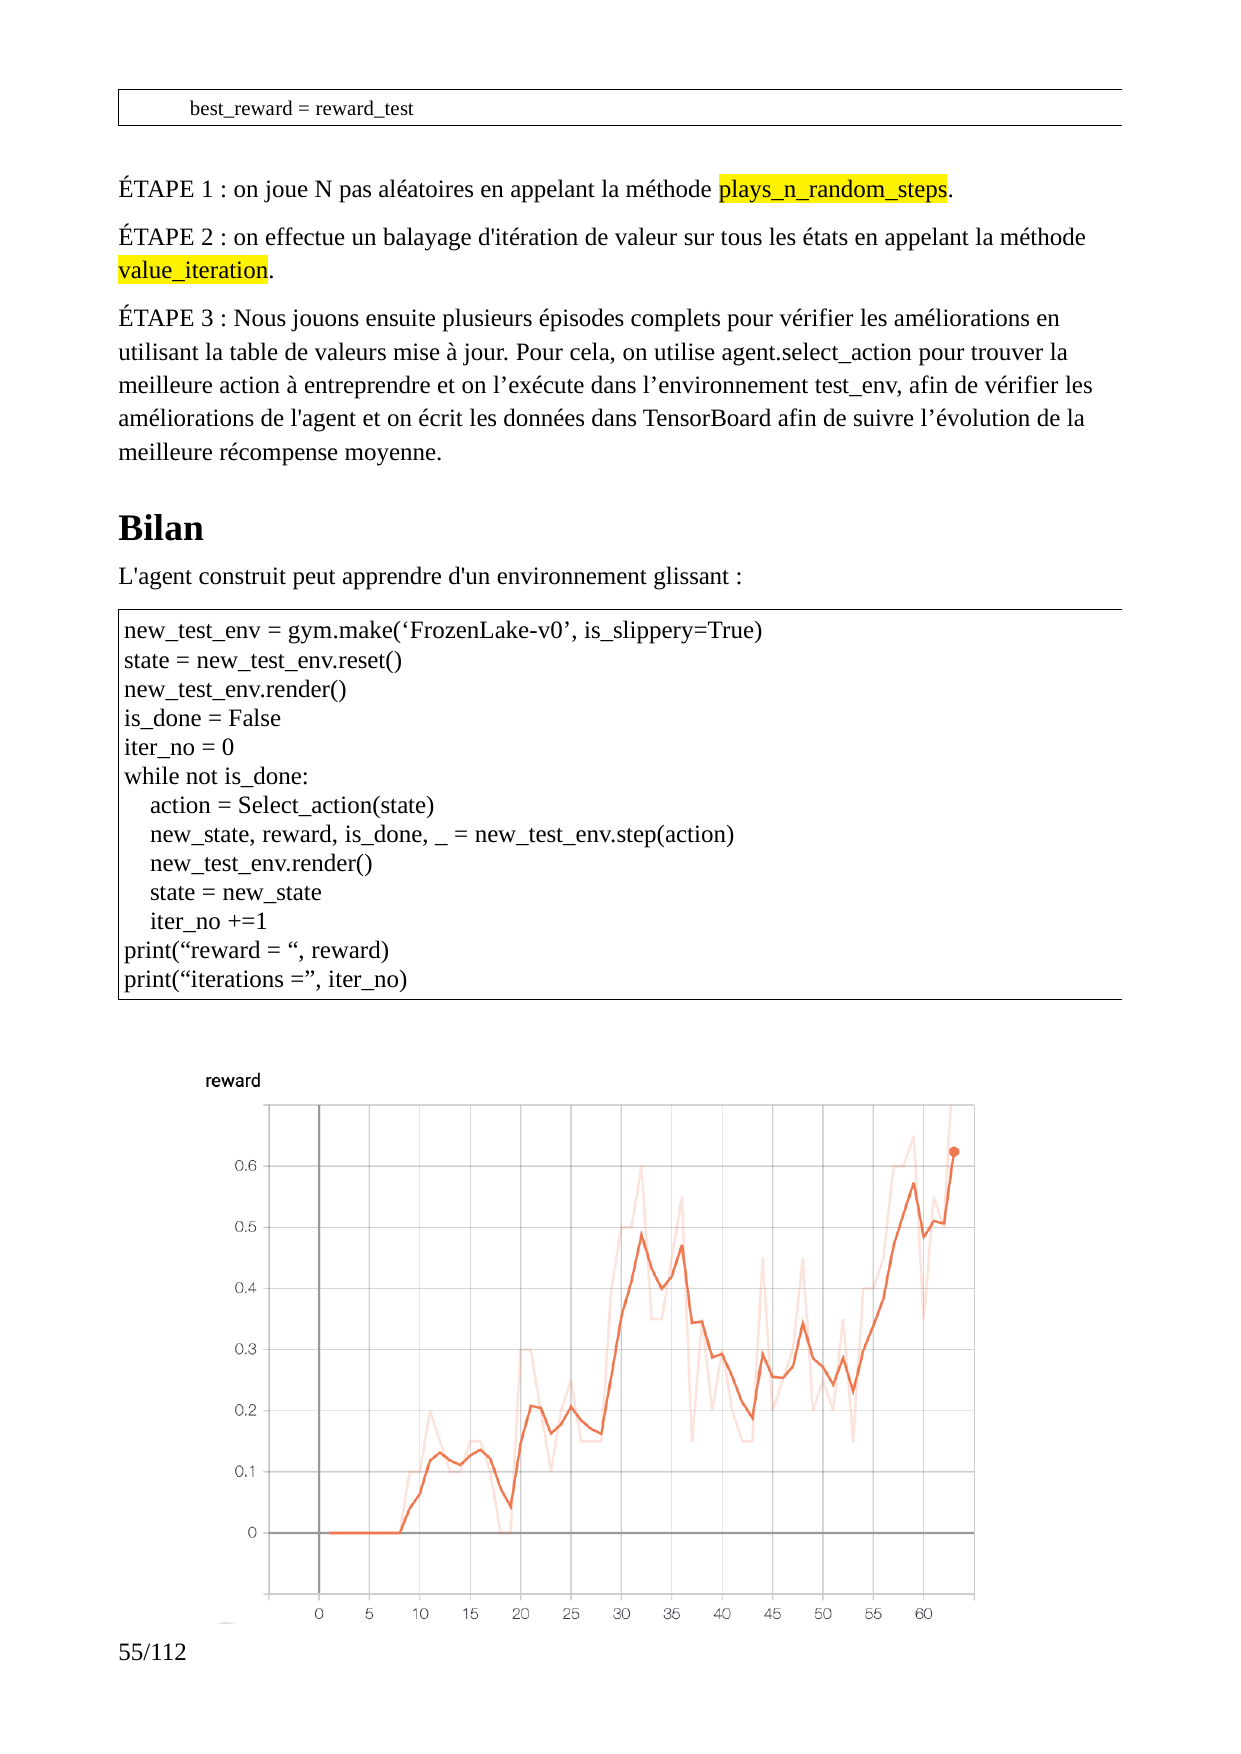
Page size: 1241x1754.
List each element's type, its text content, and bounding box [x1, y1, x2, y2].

picture [196, 1059, 990, 1624]
text ÉTAPE 2 : on effectue un balayage d'itération de valeur sur tous les états en appelant la méthode value_iteration. [118, 222, 1122, 284]
subtitle Bilan [118, 505, 1122, 548]
table_header new_test_env = gym.make(‘FrozenLake-v0’, is_slippery=True) state = new_test_env.reset() new_test_env.render() is_done = False iter_no = 0 while not is_done: action = Select_action(state) new_state, reward, is_done, _ = new_test_env.step(action) new_test_env.render() state = new_state iter_no +=1 print(“reward = “, reward) print(“iterations =”, iter_no) [119, 610, 1122, 999]
table_header best_reward = reward_test [119, 90, 1122, 125]
text ÉTAPE 1 : on joue N pas aléatoires en appelant la méthode plays_n_random_steps. [118, 174, 1122, 203]
text ÉTAPE 3 : Nous jouons ensuite plusieurs épisodes complets pour vérifier les améliorations en utilisant la table de valeurs mise à jour. Pour cela, on utilise agent.select_action pour trouver la meilleure action à entreprendre et on l’exécute dans l’environnement test_env, afin de vérifier les améliorations de l'agent et on écrit les données dans TensorBoard afin de suivre l’évolution de la meilleure récompense moyenne. [118, 303, 1122, 466]
text L'agent construit peut apprendre d'un environnement glissant : [118, 561, 1122, 590]
